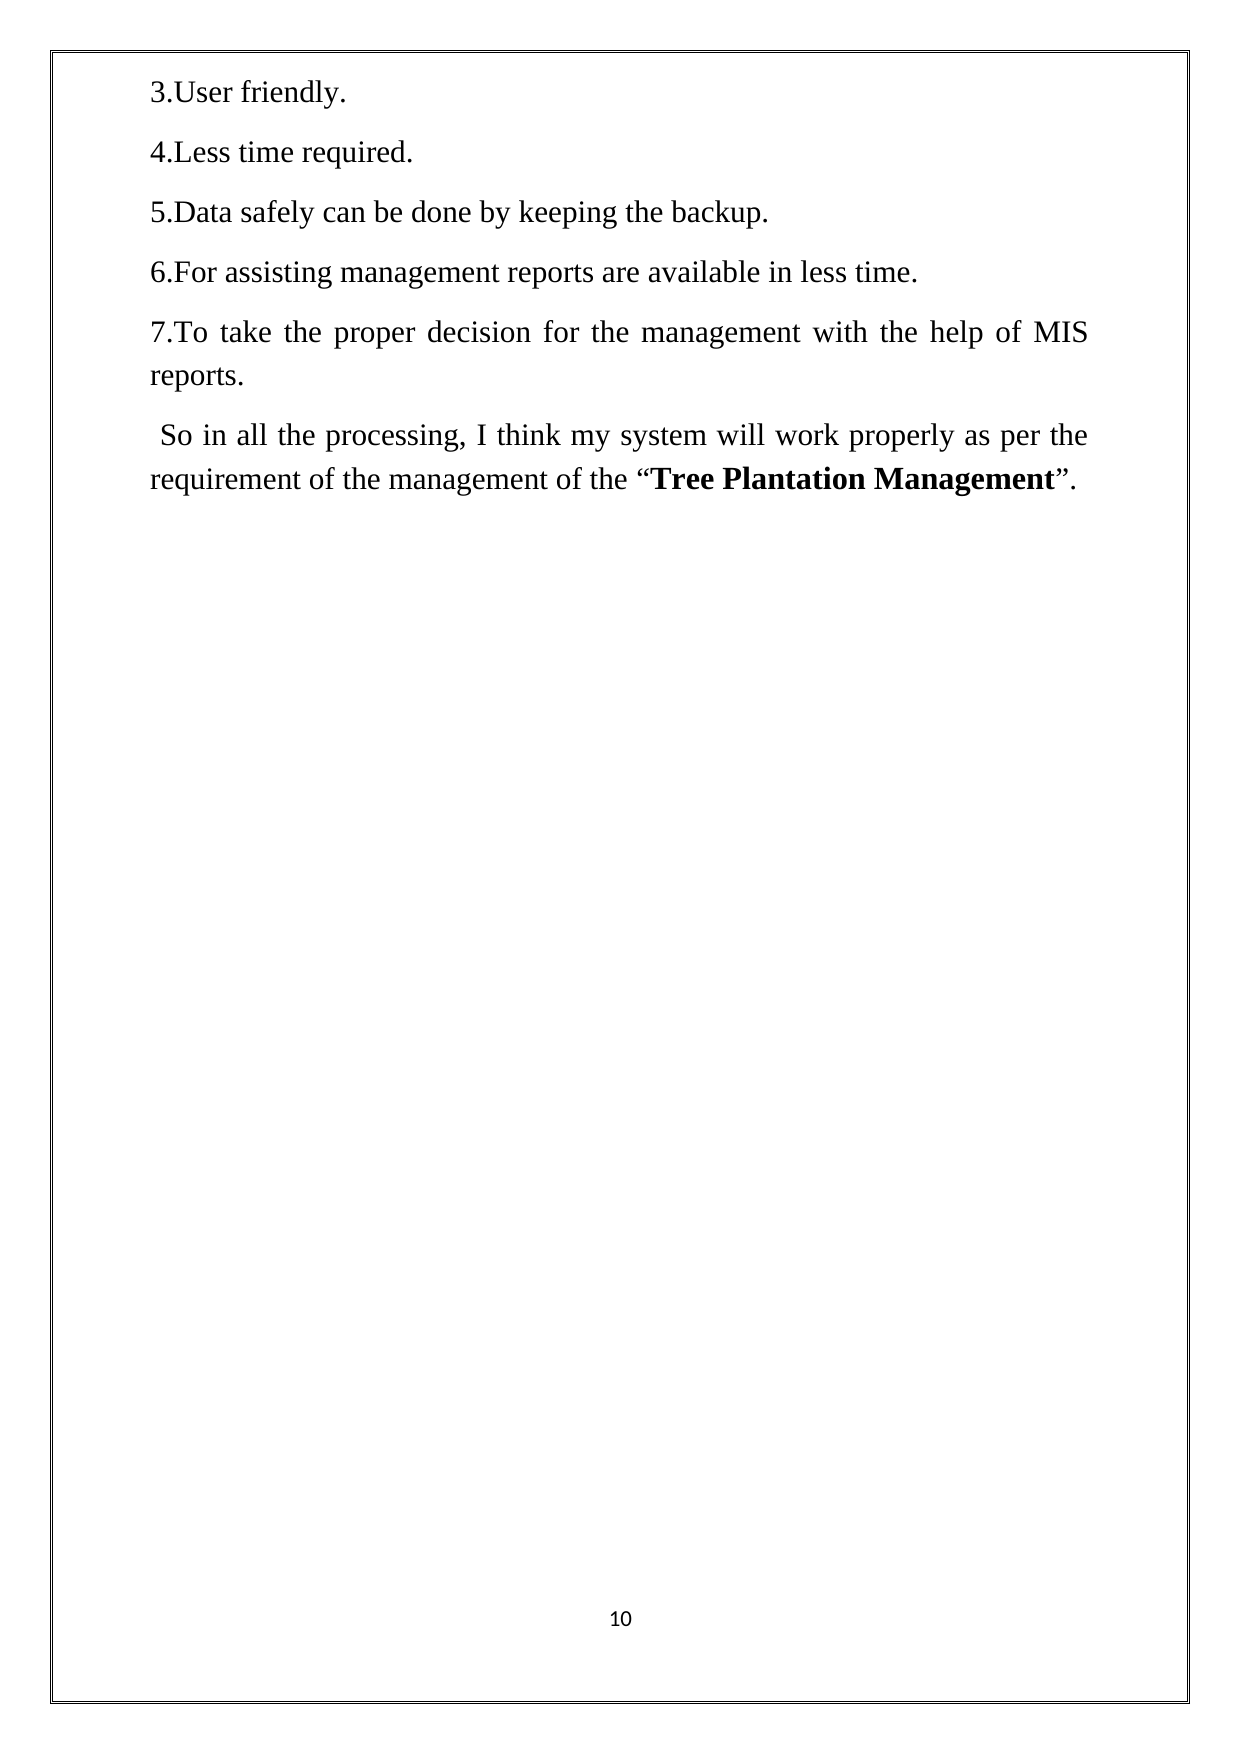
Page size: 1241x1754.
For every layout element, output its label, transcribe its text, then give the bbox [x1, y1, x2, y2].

text 4.Less time required. [150, 133, 1090, 169]
text 6.For assisting management reports are available in less time. [150, 253, 1090, 289]
text So in all the processing, I think my system will work properly as per the requirement of the management of the “Tree Plantation Management”. [150, 416, 1090, 496]
text 7.To take the proper decision for the management with the help of MIS reports. [150, 313, 1090, 392]
text 5.Data safely can be done by keeping the backup. [150, 193, 1090, 229]
text 3.User friendly. [150, 74, 1090, 110]
